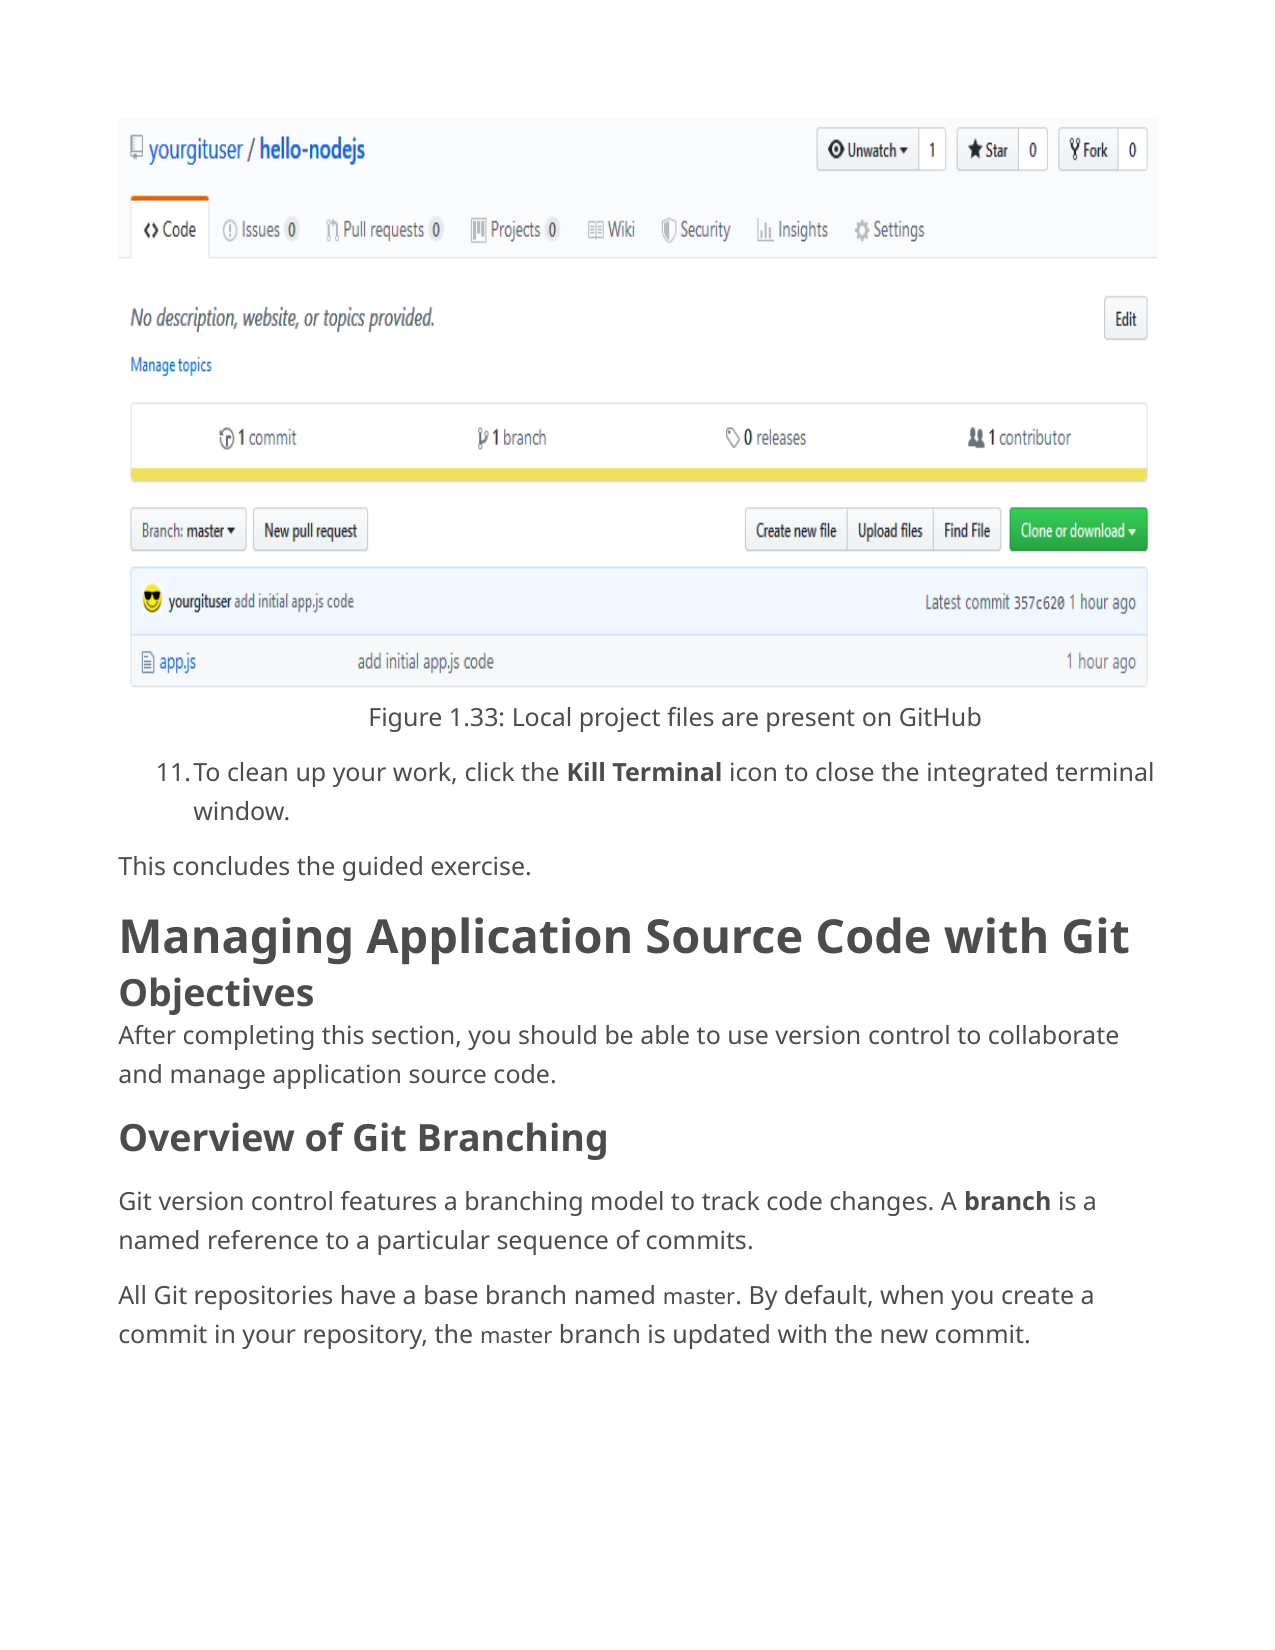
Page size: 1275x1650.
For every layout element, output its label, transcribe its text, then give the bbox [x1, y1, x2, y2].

text This concludes the guided exercise. [118, 848, 1157, 882]
list To clean up your work, click the Kill Terminal icon to close the integrated terminal window. [156, 754, 1157, 827]
list Figure 1.33: Local project files are present on GitHub [156, 700, 1157, 733]
text After completing this section, you should be able to use version control to collaborate and manage application source code. [118, 1018, 1157, 1091]
subtitle Managing Application Source Code with Git [118, 903, 1157, 967]
subtitle Objectives [118, 967, 1157, 1018]
picture [118, 118, 1157, 700]
text All Git repositories have a base branch named master. By default, when you create a commit in your repository, the master branch is updated with the new commit. [118, 1277, 1157, 1351]
text Git version control features a branching model to track code changes. A branch is a named reference to a particular sequence of commits. [118, 1183, 1157, 1257]
subtitle Overview of Git Branching [118, 1112, 1157, 1163]
